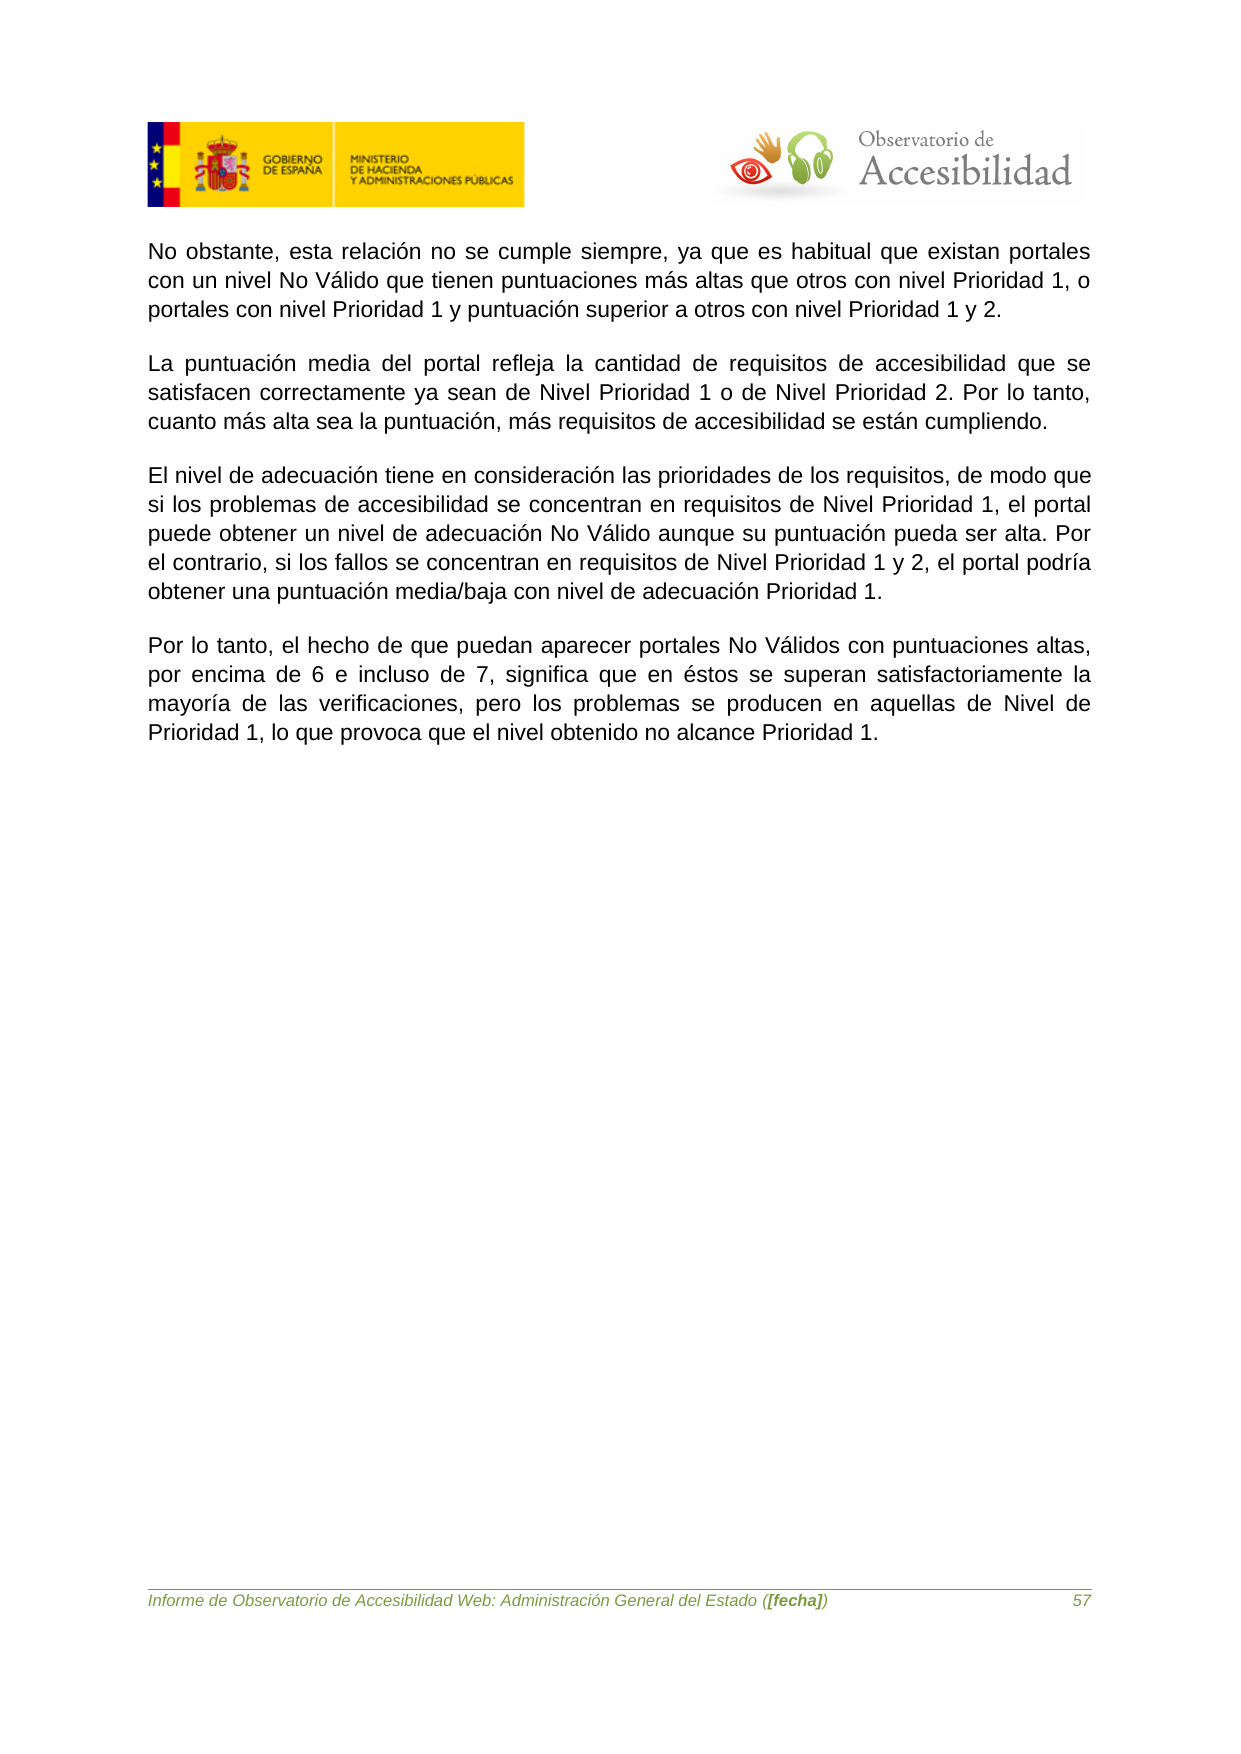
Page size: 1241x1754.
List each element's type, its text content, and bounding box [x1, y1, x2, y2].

text No obstante, esta relación no se cumple siempre, ya que es habitual que existan portales con un nivel No Válido que tienen puntuaciones más altas que otros con nivel Prioridad 1, o portales con nivel Prioridad 1 y puntuación superior a otros con nivel Prioridad 1 y 2. [148, 238, 1092, 322]
text La puntuación media del portal refleja la cantidad de requisitos de accesibilidad que se satisfacen correctamente ya sean de Nivel Prioridad 1 o de Nivel Prioridad 2. Por lo tanto, cuanto más alta sea la puntuación, más requisitos de accesibilidad se están cumpliendo. [148, 350, 1092, 434]
text El nivel de adecuación tiene en consideración las prioridades de los requisitos, de modo que si los problemas de accesibilidad se concentran en requisitos de Nivel Prioridad 1, el portal puede obtener un nivel de adecuación No Válido aunque su puntuación pueda ser alta. Por el contrario, si los fallos se concentran en requisitos de Nivel Prioridad 1 y 2, el portal podría obtener una puntuación media/baja con nivel de adecuación Prioridad 1. [148, 462, 1092, 604]
text Por lo tanto, el hecho de que puedan aparecer portales No Válidos con puntuaciones altas, por encima de 6 e incluso de 7, significa que en éstos se superan satisfactoriamente la mayoría de las verificaciones, pero los problemas se producen en aquellas de Nivel de Prioridad 1, lo que provoca que el nivel obtenido no alcance Prioridad 1. [148, 632, 1092, 745]
picture [147, 122, 525, 207]
picture [710, 122, 1086, 205]
